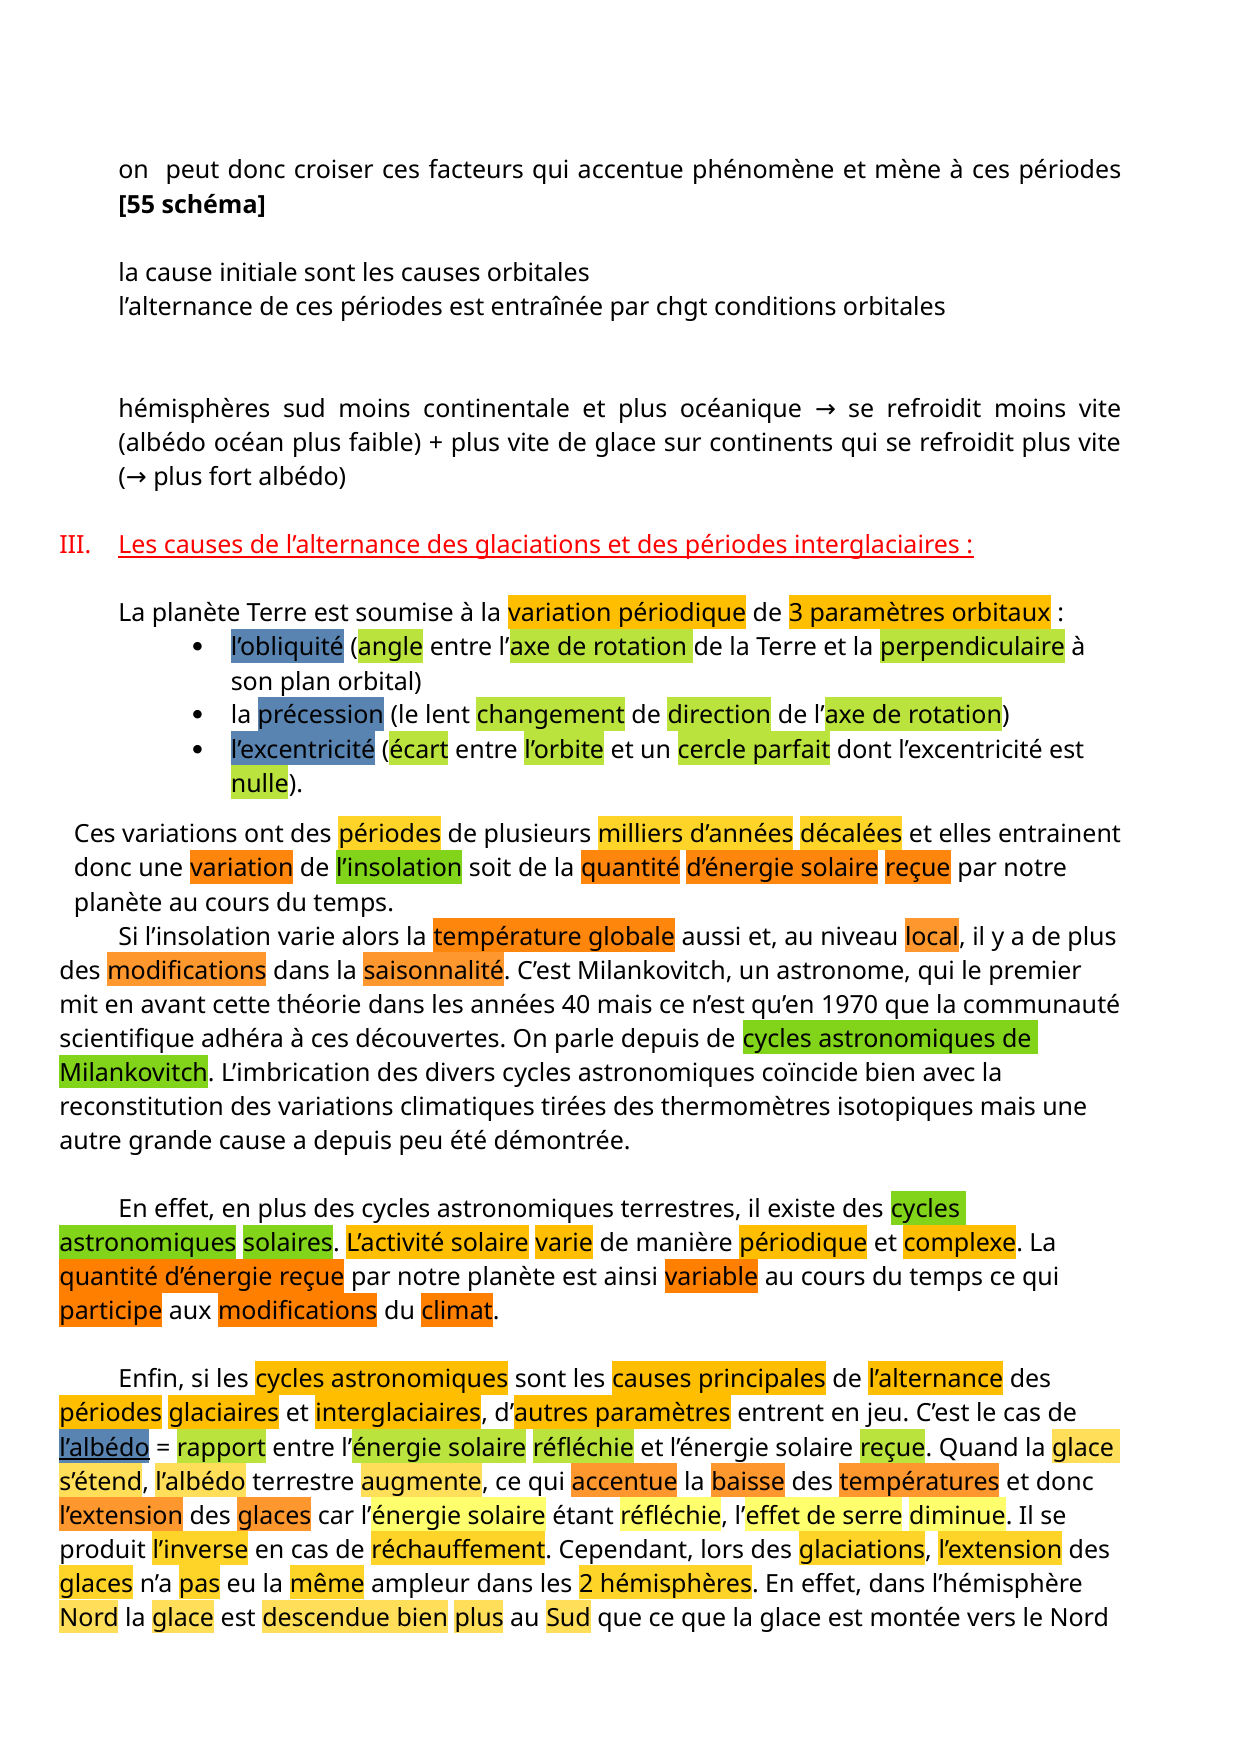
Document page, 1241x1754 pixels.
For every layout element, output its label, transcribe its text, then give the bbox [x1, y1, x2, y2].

list l’excentricité (écart entre l’orbite et un cercle parfait dont l’excentricité est nulle). [193, 731, 1122, 799]
list l’obliquité (angle entre l’axe de rotation de la Terre et la perpendiculaire à son plan orbital) [193, 629, 1122, 697]
list III. Les causes de l’alternance des glaciations et des périodes interglaciaires : [59, 527, 1122, 561]
list Si l’insolation varie alors la température globale aussi et, au niveau local, il y a de plus des modifications dans la saisonnalité. C’est Milankovitch, un astronome, qui le premier mit en avant cette théorie dans les années 40 mais ce n’est qu’en 1970 que la communauté scientifique adhéra à ces découvertes. On parle depuis de cycles astronomiques de Milankovitch. L’imbrication des divers cycles astronomiques coïncide bien avec la reconstitution des variations climatiques tirées des thermomètres isotopiques mais une autre grande cause a depuis peu été démontrée. [59, 918, 1122, 1157]
list En effet, en plus des cycles astronomiques terrestres, il existe des cycles astronomiques solaires. L’activité solaire varie de manière périodique et complexe. La quantité d’énergie reçue par notre planète est ainsi variable au cours du temps ce qui participe aux modifications du climat. [59, 1191, 1122, 1327]
list Enfin, si les cycles astronomiques sont les causes principales de l’alternance des périodes glaciaires et interglaciaires, d’autres paramètres entrent en jeu. C’est le cas de l’albédo = rapport entre l’énergie solaire réfléchie et l’énergie solaire reçue. Quand la glace s’étend, l’albédo terrestre augmente, ce qui accentue la baisse des températures et donc l’extension des glaces car l’énergie solaire étant réfléchie, l’effet de serre diminue. Il se produit l’inverse en cas de réchauffement. Cependant, lors des glaciations, l’extension des glaces n’a pas eu la même ampleur dans les 2 hémisphères. En effet, dans l’hémisphère Nord la glace est descendue bien plus au Sud que ce que la glace est montée vers le Nord [59, 1361, 1122, 1633]
text on peut donc croiser ces facteurs qui accentue phénomène et mène à ces périodes [55 schéma] [118, 152, 1122, 220]
text la cause initiale sont les causes orbitales [118, 254, 1122, 288]
list La planète Terre est soumise à la variation périodique de 3 paramètres orbitaux : [59, 595, 1122, 629]
text l’alternance de ces périodes est entraînée par chgt conditions orbitales [118, 288, 1122, 322]
list la précession (le lent changement de direction de l’axe de rotation) [193, 697, 1122, 731]
text Ces variations ont des périodes de plusieurs milliers d’années décalées et elles entrainent donc une variation de l’insolation soit de la quantité d’énergie solaire reçue par notre planète au cours du temps. [74, 816, 1122, 918]
text hémisphères sud moins continentale et plus océanique → se refroidit moins vite (albédo océan plus faible) + plus vite de glace sur continents qui se refroidit plus vite (→ plus fort albédo) [118, 391, 1122, 493]
